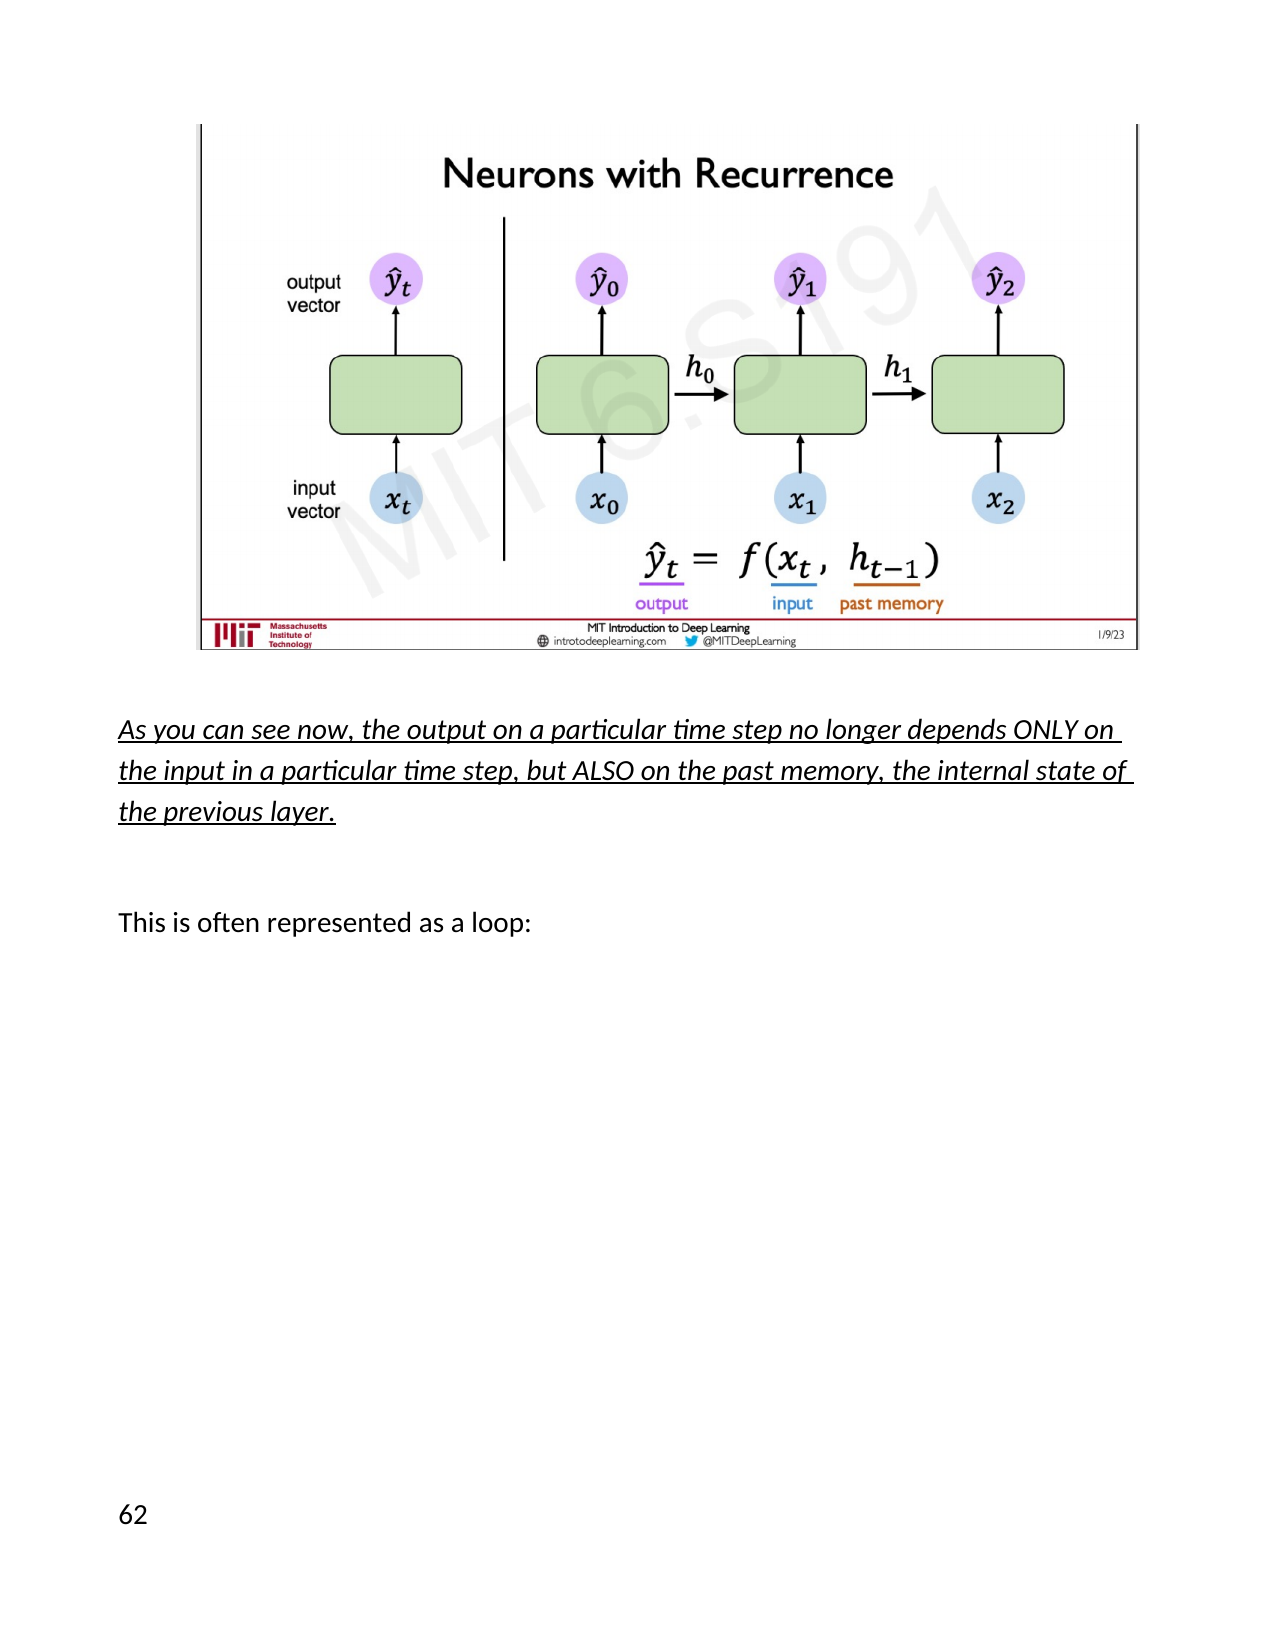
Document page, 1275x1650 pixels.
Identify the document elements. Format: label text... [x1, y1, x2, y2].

picture [196, 124, 1140, 650]
text As you can see now, the output on a particular time step no longer depends ONLY on the input in a particular time step, but ALSO on the past memory, the internal state of the previous layer. [118, 711, 1157, 828]
text This is often represented as a loop: [118, 904, 1157, 939]
